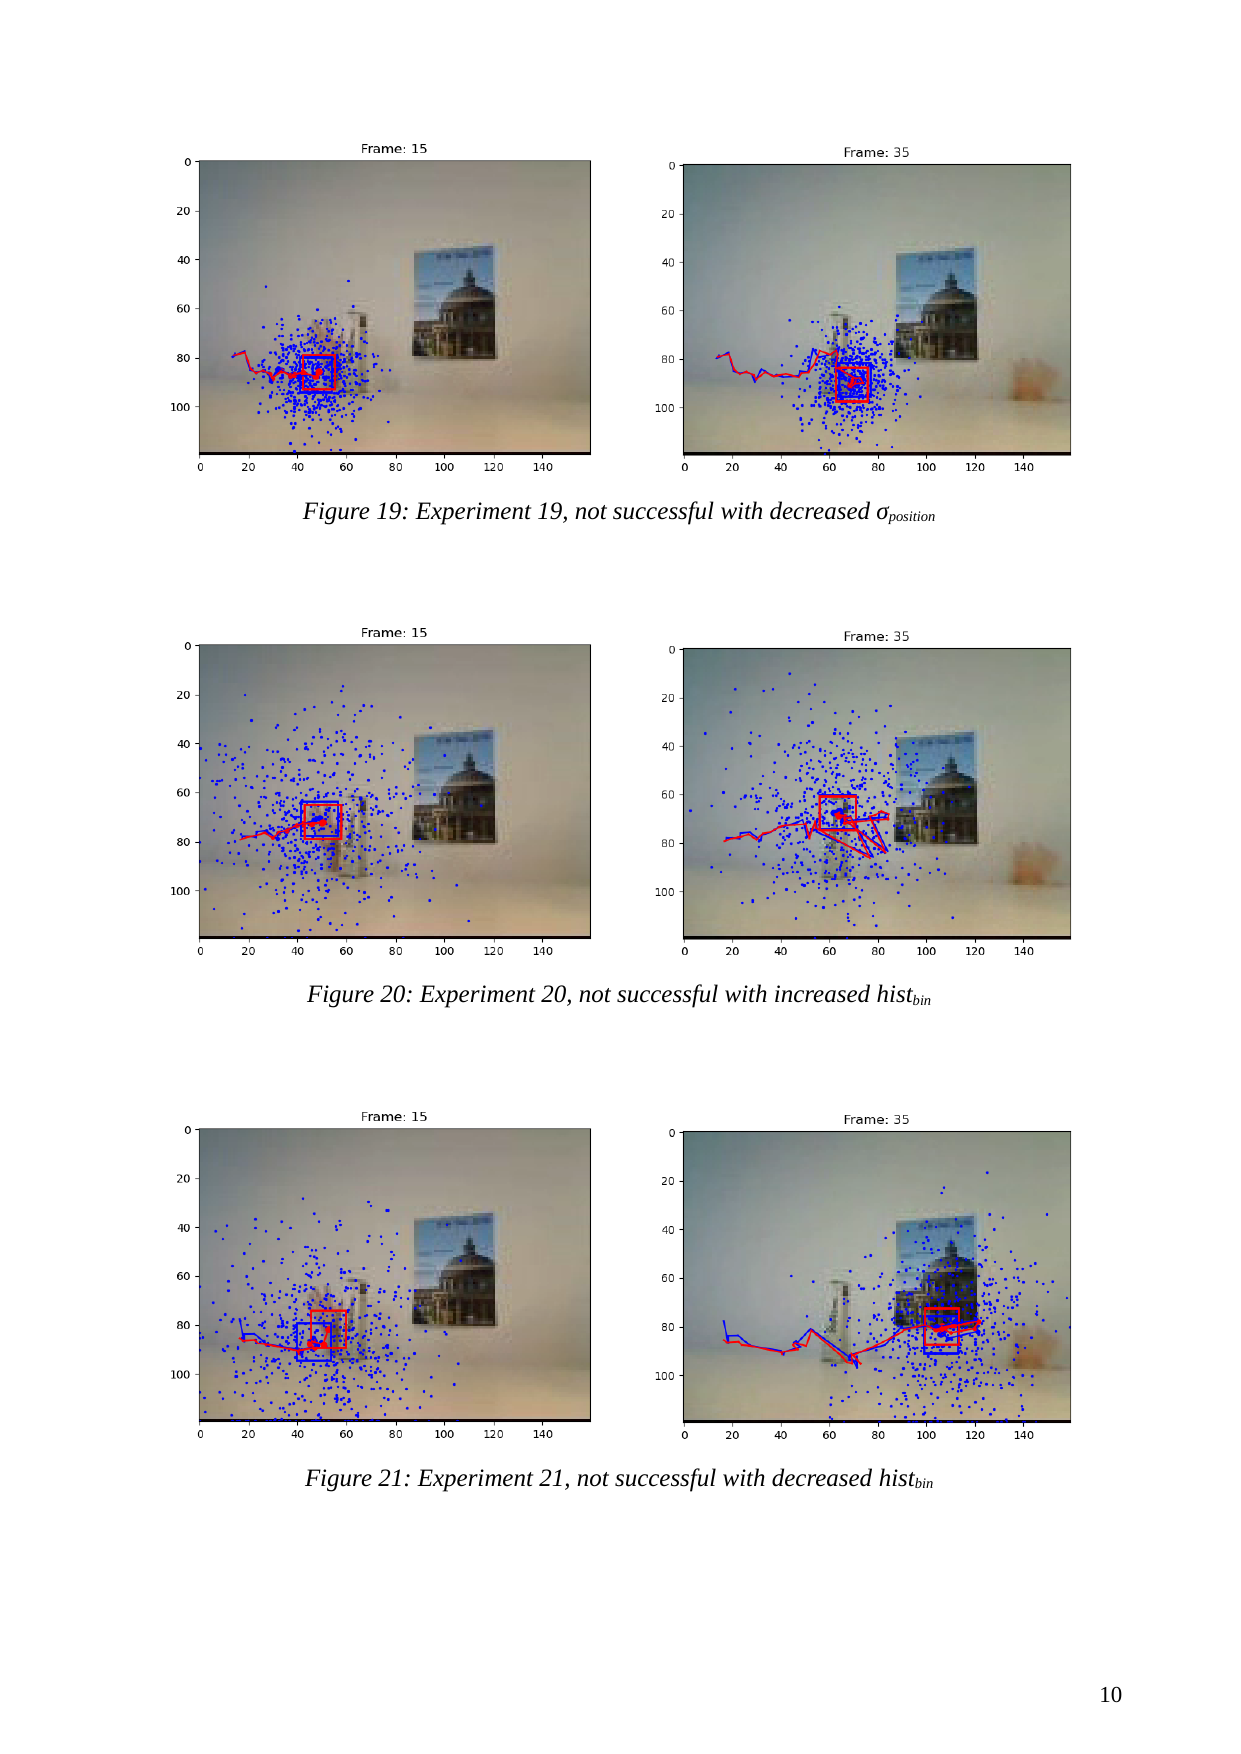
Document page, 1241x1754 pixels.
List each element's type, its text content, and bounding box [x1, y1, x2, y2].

picture [133, 598, 1122, 980]
text Figure 20: Experiment 20, not successful with increased histbin [119, 600, 1122, 1008]
text Figure 19: Experiment 19, not successful with decreased σposition [119, 116, 1122, 524]
text Figure 21: Experiment 21, not successful with decreased histbin [119, 1084, 1122, 1492]
picture [133, 1082, 1122, 1464]
picture [133, 114, 1122, 496]
